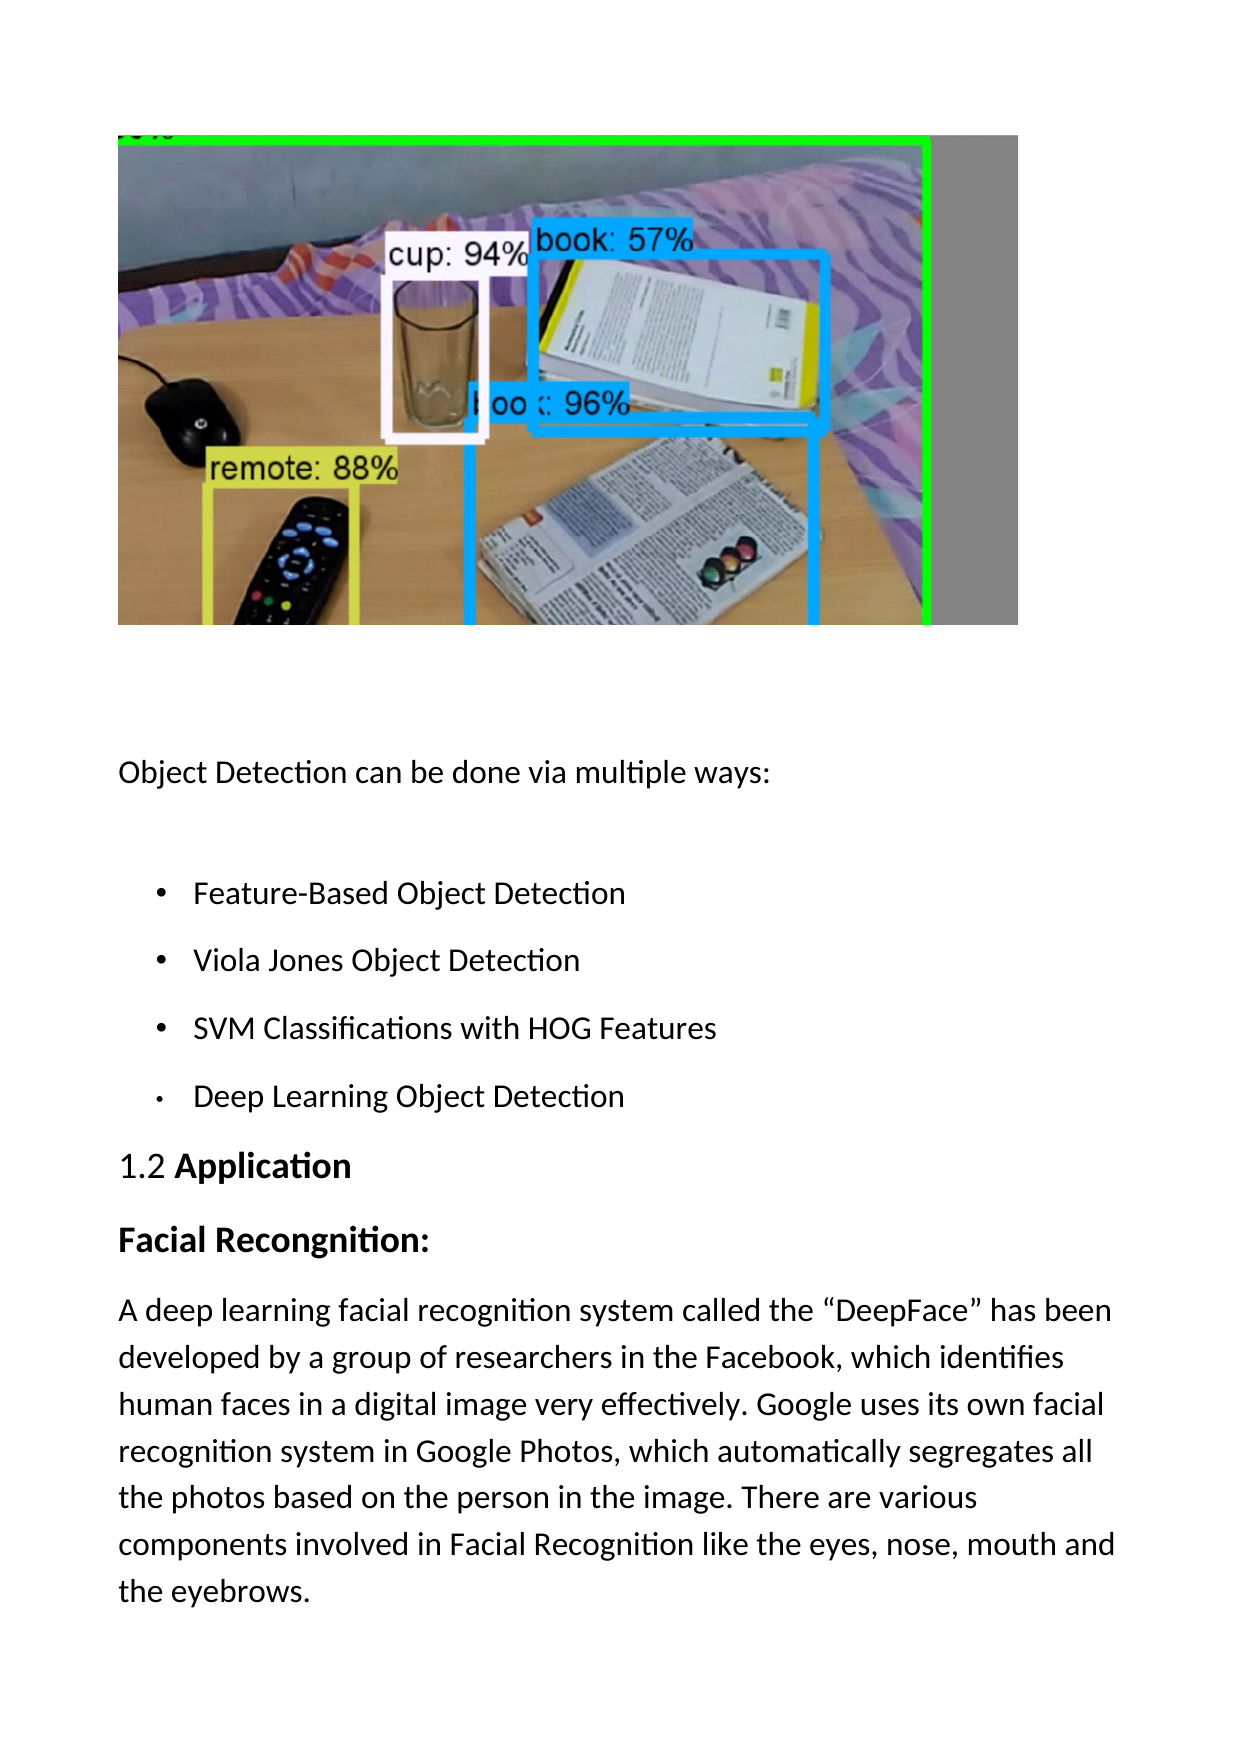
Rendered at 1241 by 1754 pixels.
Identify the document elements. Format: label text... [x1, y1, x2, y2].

list SVM Classifications with HOG Features [156, 1007, 1122, 1048]
text Object Detection can be done via multiple ways: [118, 751, 1122, 792]
list Feature-Based Object Detection [156, 872, 1122, 913]
text A deep learning facial recognition system called the “DeepFace” has been developed by a group of researchers in the Facebook, which identifies human faces in a digital image very effectively. Google uses its own facial recognition system in Google Photos, which automatically segregates all the photos based on the person in the image. There are various components involved in Facial Recognition like the eyes, nose, mouth and the eyebrows. [118, 1289, 1122, 1611]
list Viola Jones Object Detection [156, 939, 1122, 980]
list Deep Learning Object Detection [156, 1075, 1122, 1115]
text Facial Recongnition: [118, 1216, 1122, 1262]
text 1.2 Application [118, 1142, 1122, 1188]
